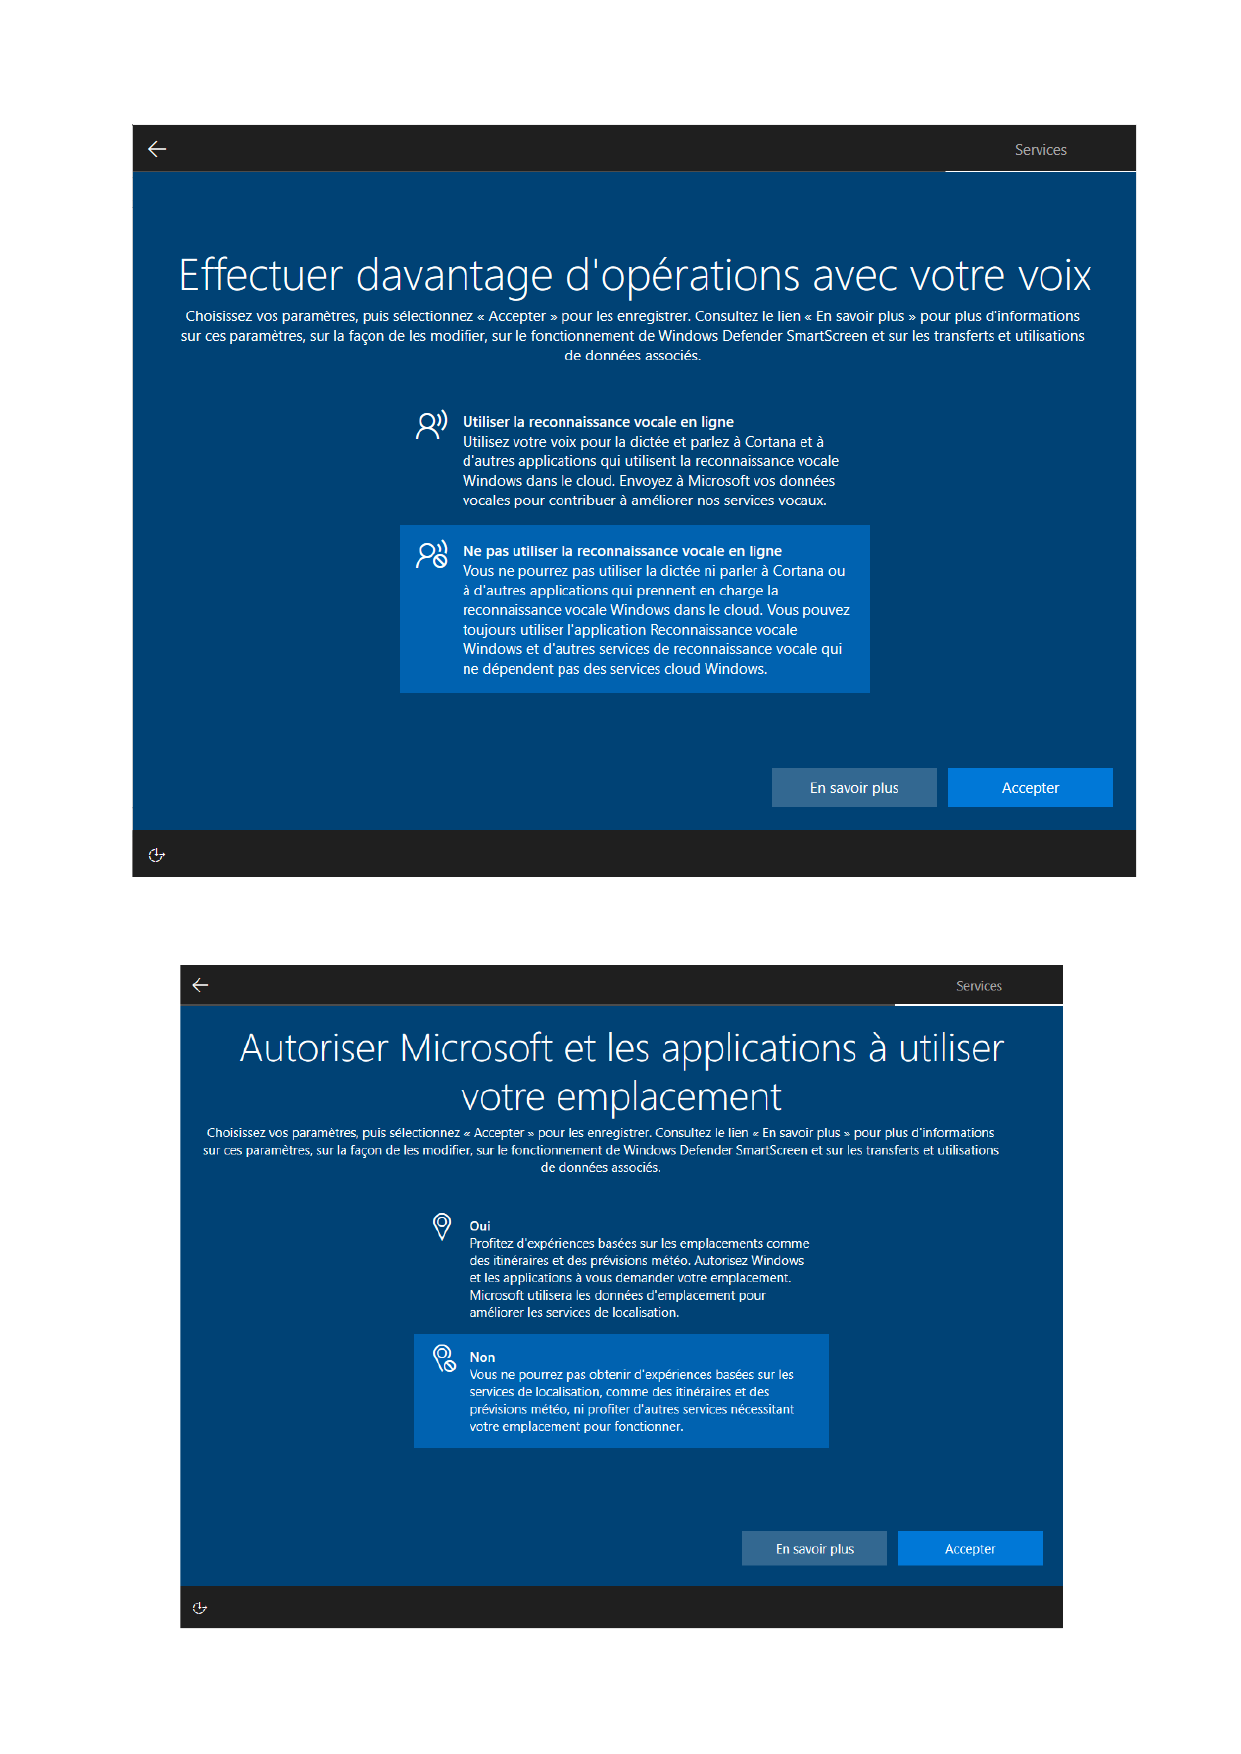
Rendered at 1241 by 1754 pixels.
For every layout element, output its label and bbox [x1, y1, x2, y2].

picture [180, 965, 1063, 1629]
picture [132, 124, 1137, 877]
